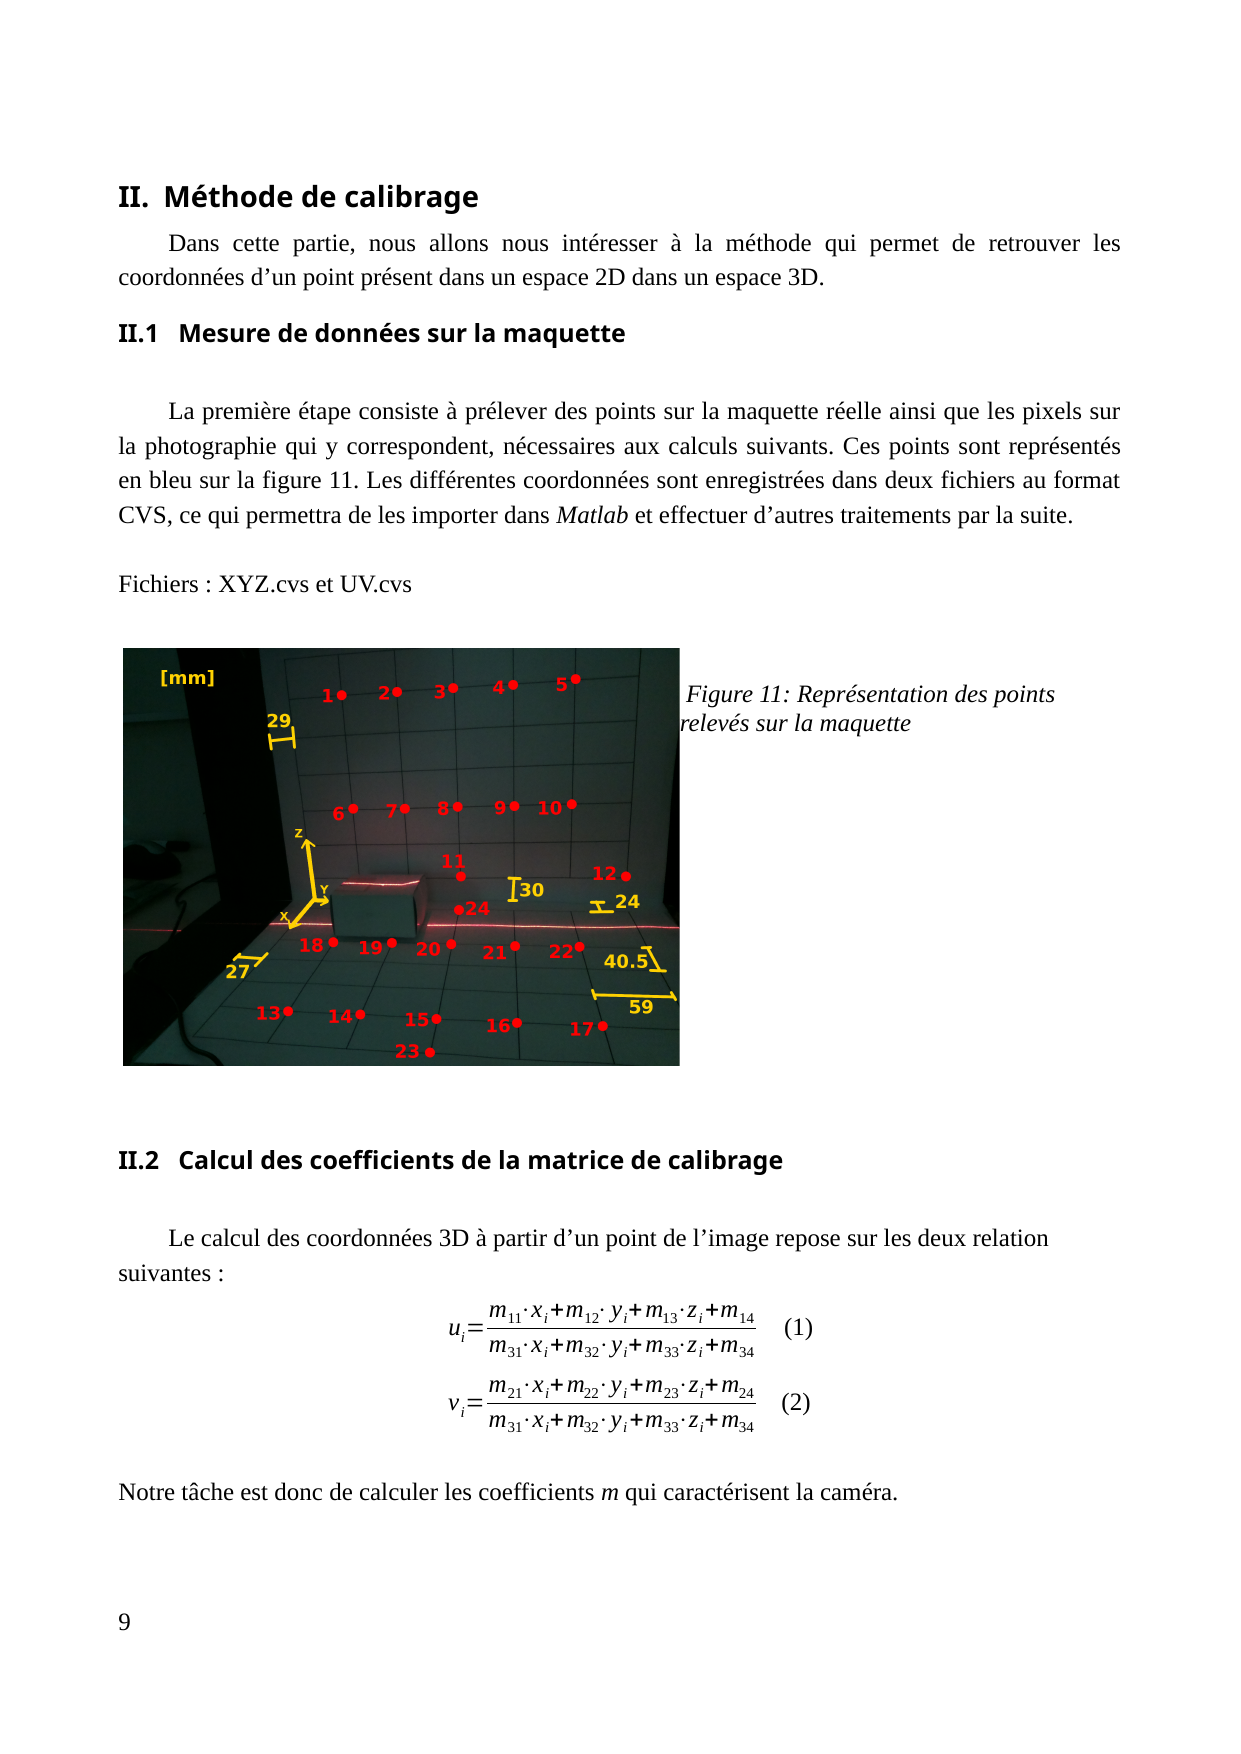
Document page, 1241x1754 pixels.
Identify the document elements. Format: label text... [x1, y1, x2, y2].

text La première étape consiste à prélever des points sur la maquette réelle ainsi que les pixels sur la photographie qui y correspondent, nécessaires aux calculs suivants. Ces points sont représentés en bleu sur la figure 11. Les différentes coordonnées sont enregistrées dans deux fichiers au format CVS, ce qui permettra de les importer dans Matlab et effectuer d’autres traitements par la suite. [118, 396, 1122, 529]
subtitle Mesure de données sur la maquette [118, 315, 1122, 349]
text (2) [118, 1370, 1122, 1437]
text Notre tâche est donc de calculer les coefficients m qui caractérisent la caméra. [118, 1477, 1122, 1506]
text Dans cette partie, nous allons nous intéresser à la méthode qui permet de retrouver les coordonnées d’un point présent dans un espace 2D dans un espace 3D. [118, 228, 1122, 290]
text Fichiers : XYZ.cvs et UV.cvs [118, 569, 1122, 598]
subtitle Méthode de calibrage [118, 176, 1122, 216]
picture [123, 648, 680, 1066]
subtitle Calcul des coefficients de la matrice de calibrage [118, 1142, 1122, 1176]
text (1) [118, 1292, 1122, 1364]
text Figure 11: Représentation des points relevés sur la maquette [680, 650, 1117, 737]
text Le calcul des coordonnées 3D à partir d’un point de l’image repose sur les deux relation suivantes : [118, 1223, 1122, 1287]
